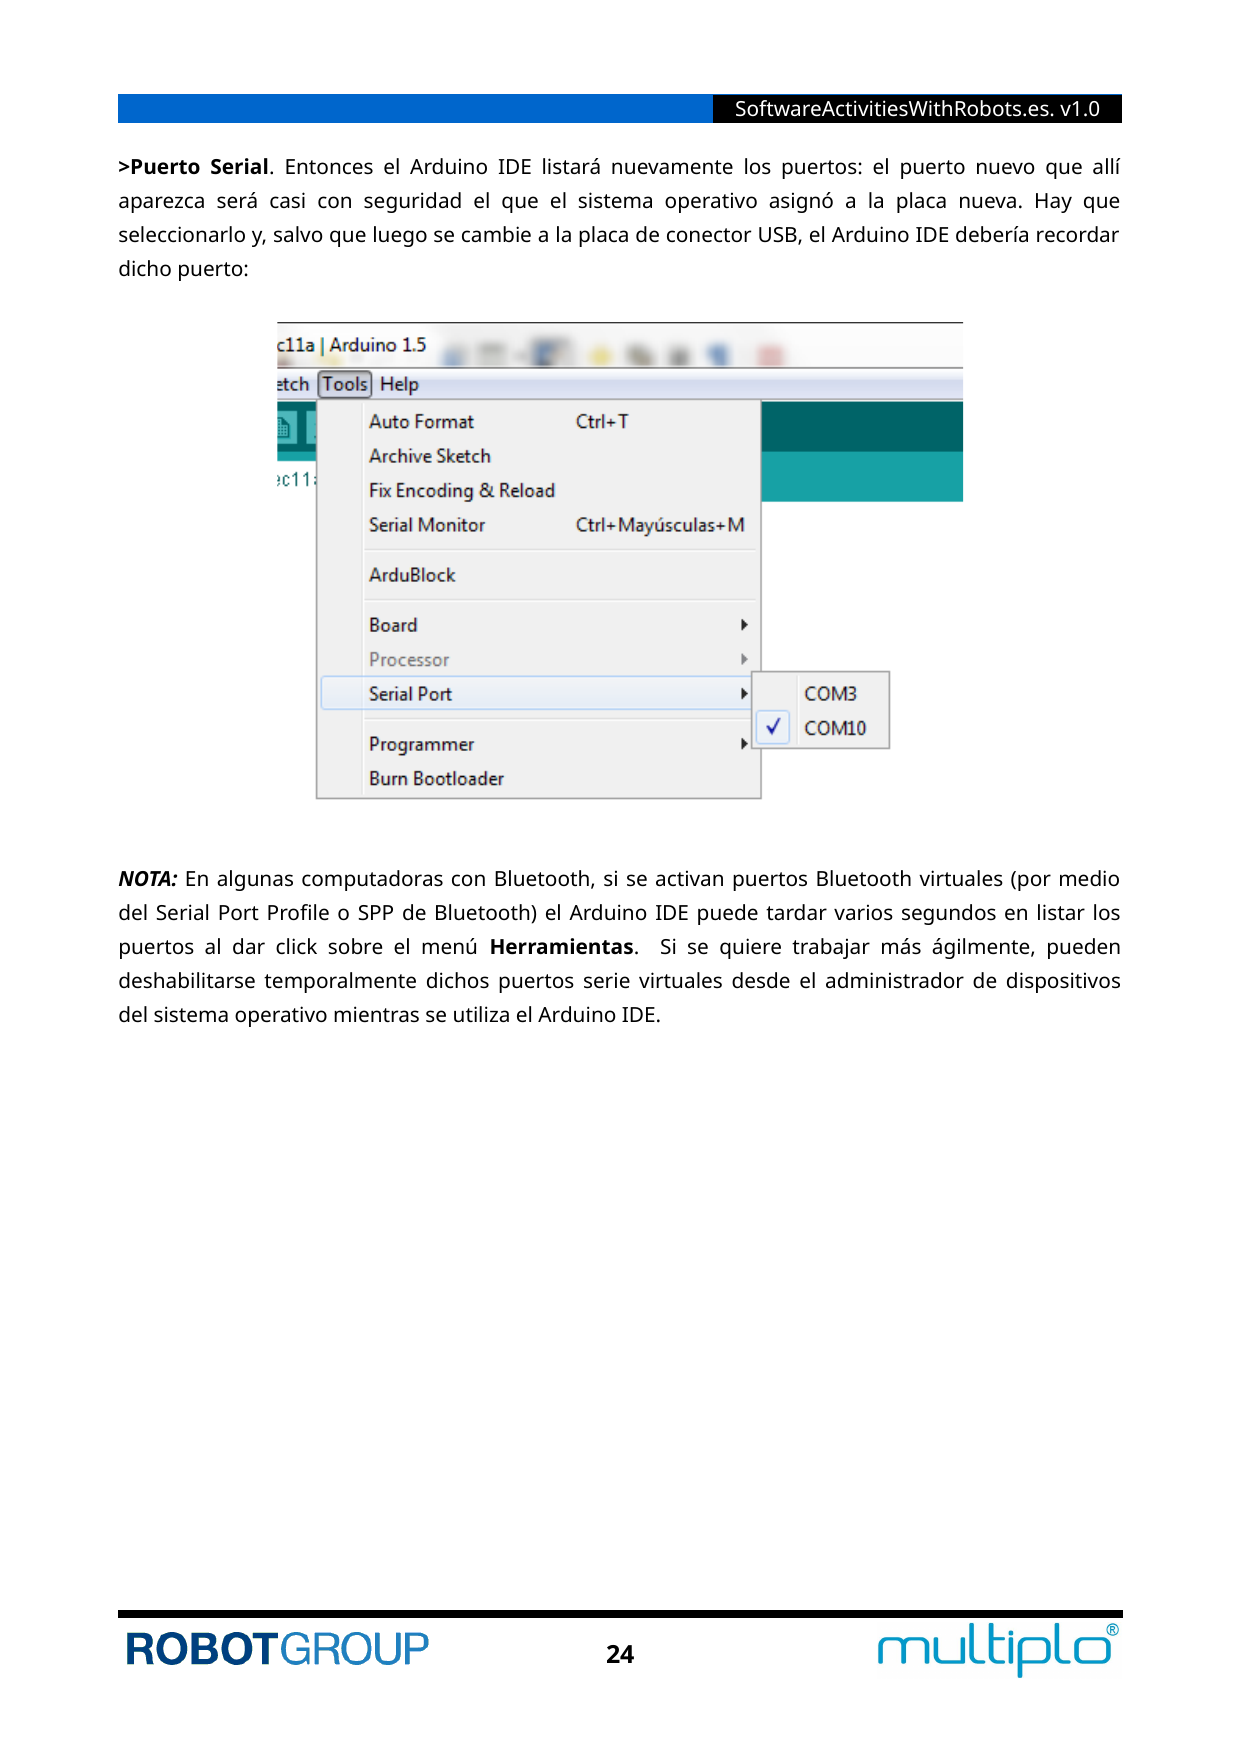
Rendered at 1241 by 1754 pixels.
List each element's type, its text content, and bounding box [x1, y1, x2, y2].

text NOTA: En algunas computadoras con Bluetooth, si se activan puertos Bluetooth virtuales (por medio del Serial Port Profile o SPP de Bluetooth) el Arduino IDE puede tardar varios segundos en listar los puertos al dar click sobre el menú Herramientas. Si se quiere trabajar más ágilmente, pueden deshabilitarse temporalmente dichos puertos serie virtuales desde el administrador de dispositivos del sistema operativo mientras se utiliza el Arduino IDE. [118, 323, 1122, 1029]
picture [277, 322, 964, 859]
picture [118, 1622, 434, 1673]
picture [877, 1622, 1123, 1679]
text >Puerto Serial. Entonces el Arduino IDE listará nuevamente los puertos: el puerto nuevo que allí aparezca será casi con seguridad el que el sistema operativo asignó a la placa nueva. Hay que seleccionarlo y, salvo que luego se cambie a la placa de conector USB, el Arduino IDE debería recordar dicho puerto: [118, 152, 1122, 283]
